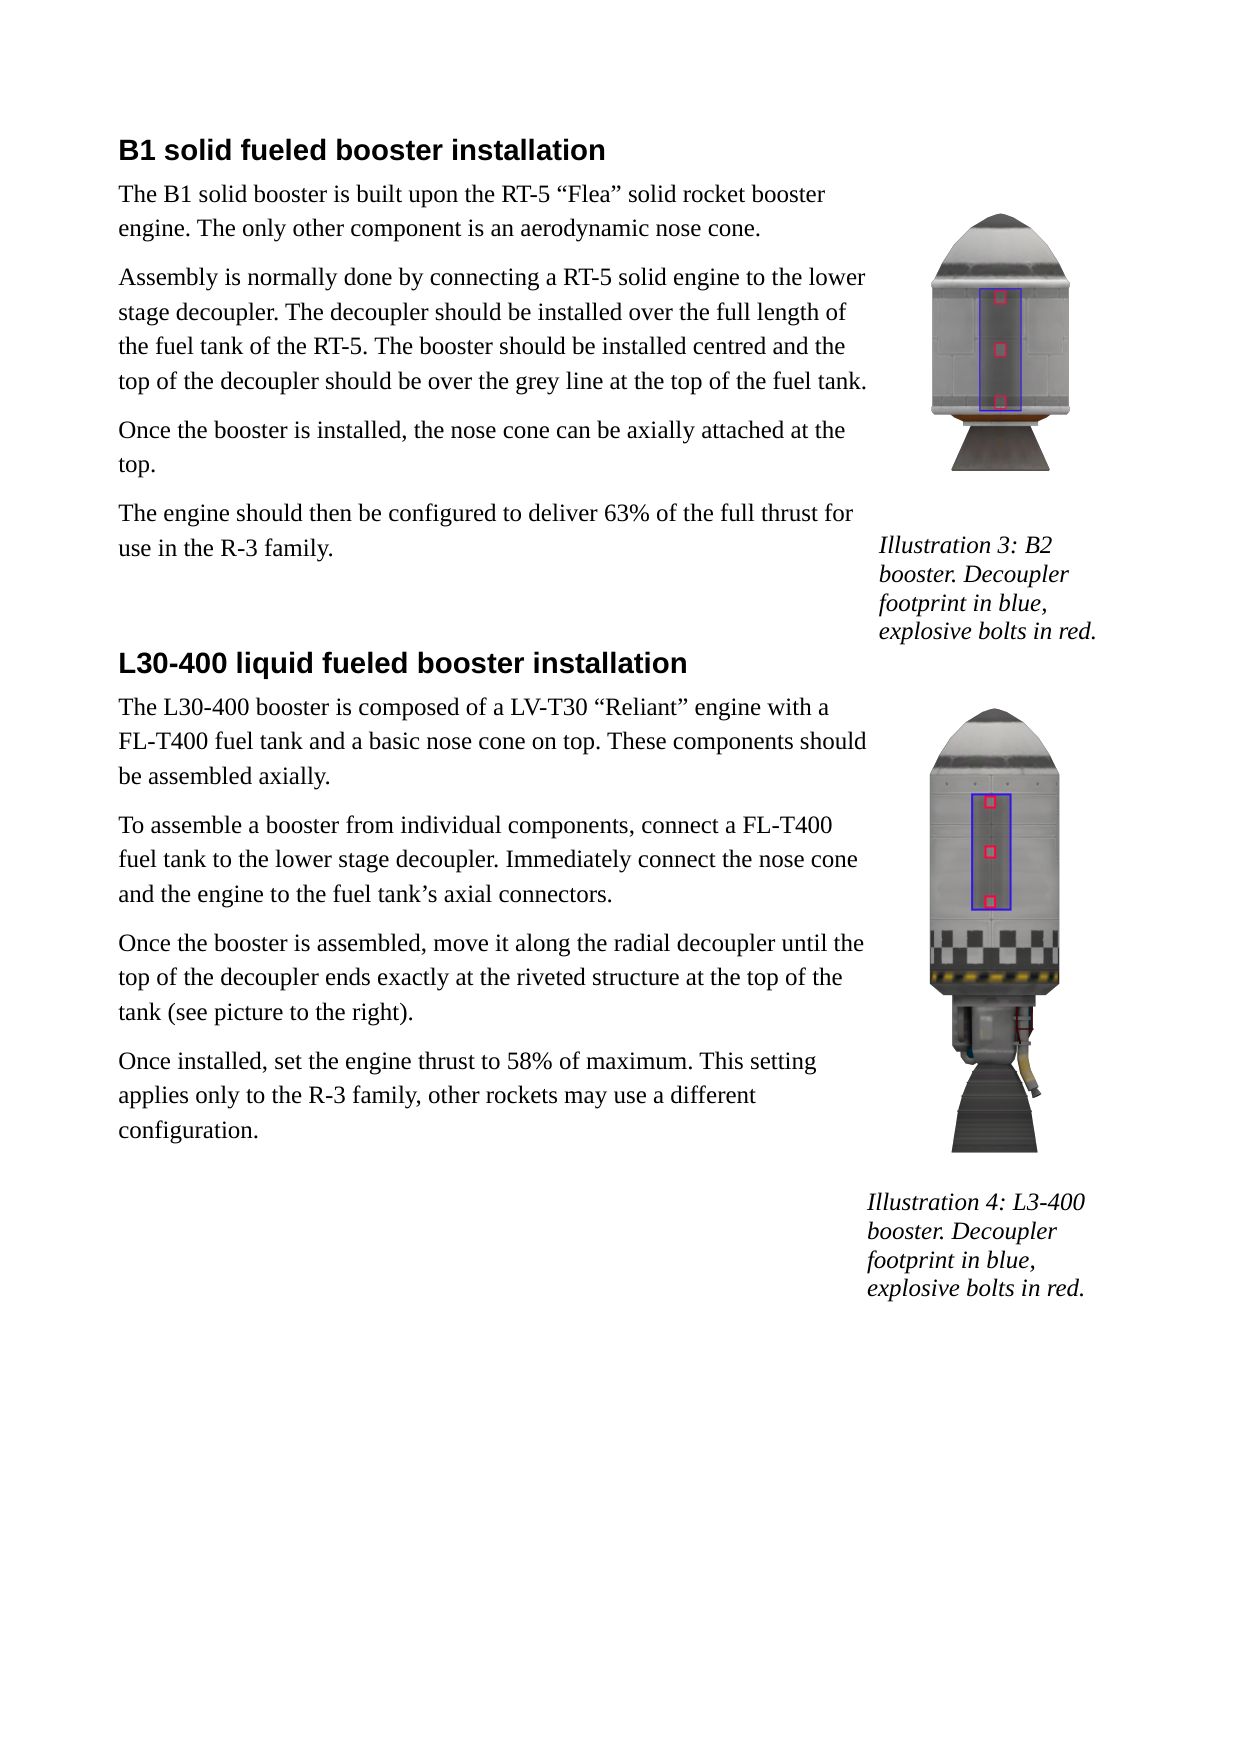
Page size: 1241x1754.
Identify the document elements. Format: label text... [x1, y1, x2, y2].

text Once installed, set the engine thrust to 58% of maximum. This setting applies only to the R-3 family, other rockets may use a different configuration. [118, 1046, 866, 1178]
text The engine should then be configured to deliver 63% of the full thrust for use in the R-3 family. [118, 498, 879, 562]
text To assemble a booster from individual components, connect a FL-T400 fuel tank to the lower stage decoupler. Immediately connect the nose cone and the engine to the fuel tank’s axial connectors. [118, 810, 866, 908]
text Illustration 3: B2 booster. Decoupler footprint in blue, explosive bolts in red. [879, 499, 1122, 645]
text Illustration 4: L3-400 booster. Decoupler footprint in blue, explosive bolts in red. [867, 1188, 1122, 1302]
text Once the booster is assembled, move it along the radial decoupler until the top of the decoupler ends exactly at the riveted structure at the top of the tank (see picture to the right). [118, 928, 866, 1026]
picture [878, 191, 1123, 499]
subtitle L30-400 liquid fueled booster installation [118, 646, 1122, 679]
text The L30-400 booster is composed of a LV-T30 “Reliant” engine with a FL-T400 fuel tank and a basic nose cone on top. These components should be assembled axially. [118, 692, 866, 790]
text Once the booster is installed, the nose cone can be axially attached at the top. [118, 415, 878, 478]
text Assembly is normally done by connecting a RT-5 solid engine to the lower stage decoupler. The decoupler should be installed over the full length of the fuel tank of the RT-5. The booster should be installed centred and the top of the decoupler should be over the grey line at the top of the fuel tank. [118, 262, 878, 395]
text The B1 solid booster is built upon the RT-5 “Flea” solid rocket booster engine. The only other component is an aerodynamic nose cone. [118, 179, 1122, 242]
picture [866, 687, 1123, 1188]
subtitle B1 solid fueled booster installation [118, 133, 1122, 166]
